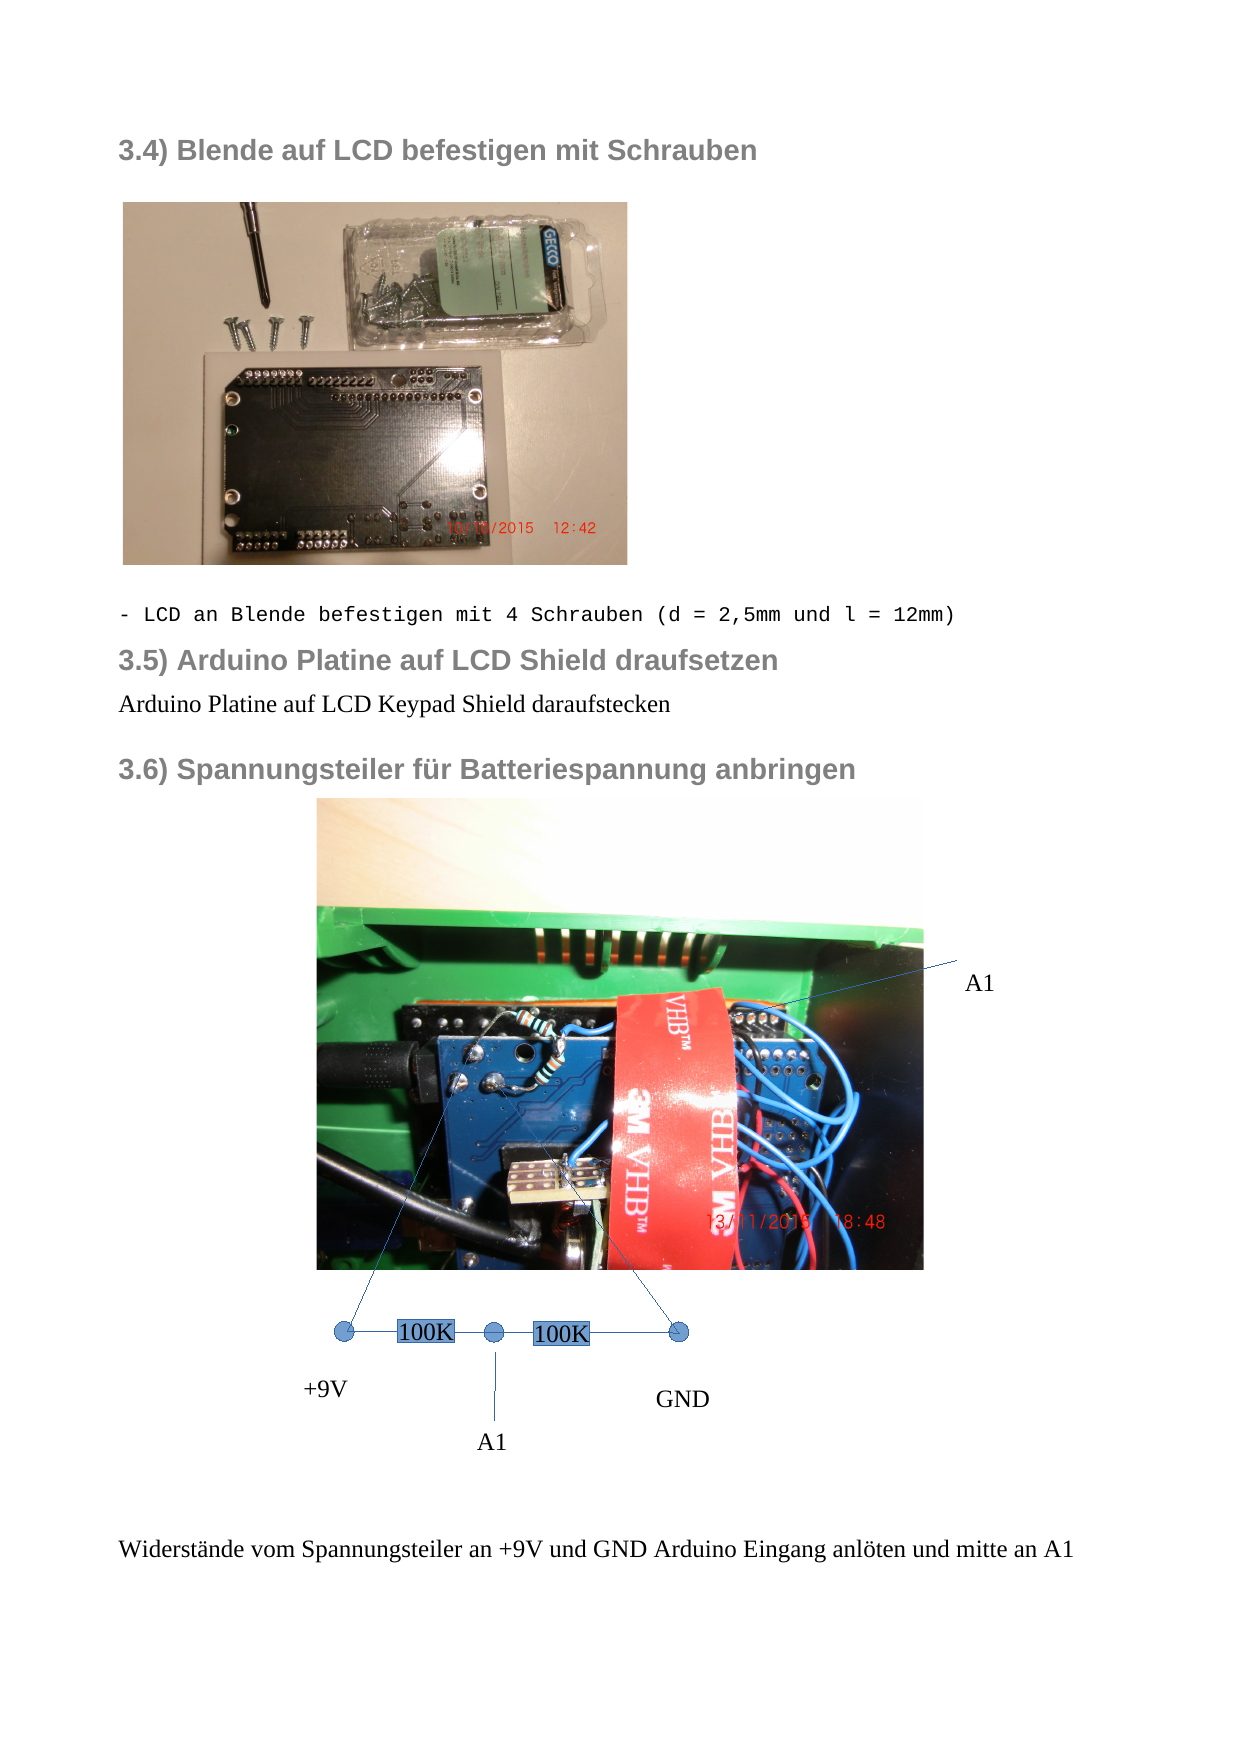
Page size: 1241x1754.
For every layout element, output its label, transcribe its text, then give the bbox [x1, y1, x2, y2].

subtitle 3.5) Arduino Platine auf LCD Shield draufsetzen [118, 643, 1122, 676]
text Widerstände vom Spannungsteiler an +9V und GND Arduino Eingang anlöten und mitte an A1 [118, 1534, 1122, 1563]
text Arduino Platine auf LCD Keypad Shield daraufstecken [118, 689, 1122, 717]
picture [122, 202, 628, 565]
subtitle 3.6) Spannungsteiler für Batteriespannung anbringen [118, 752, 1122, 786]
picture [316, 798, 924, 1270]
text - LCD an Blende befestigen mit 4 Schrauben (d = 2,5mm und l = 12mm) [118, 604, 1122, 628]
subtitle 3.4) Blende auf LCD befestigen mit Schrauben [118, 133, 1122, 166]
